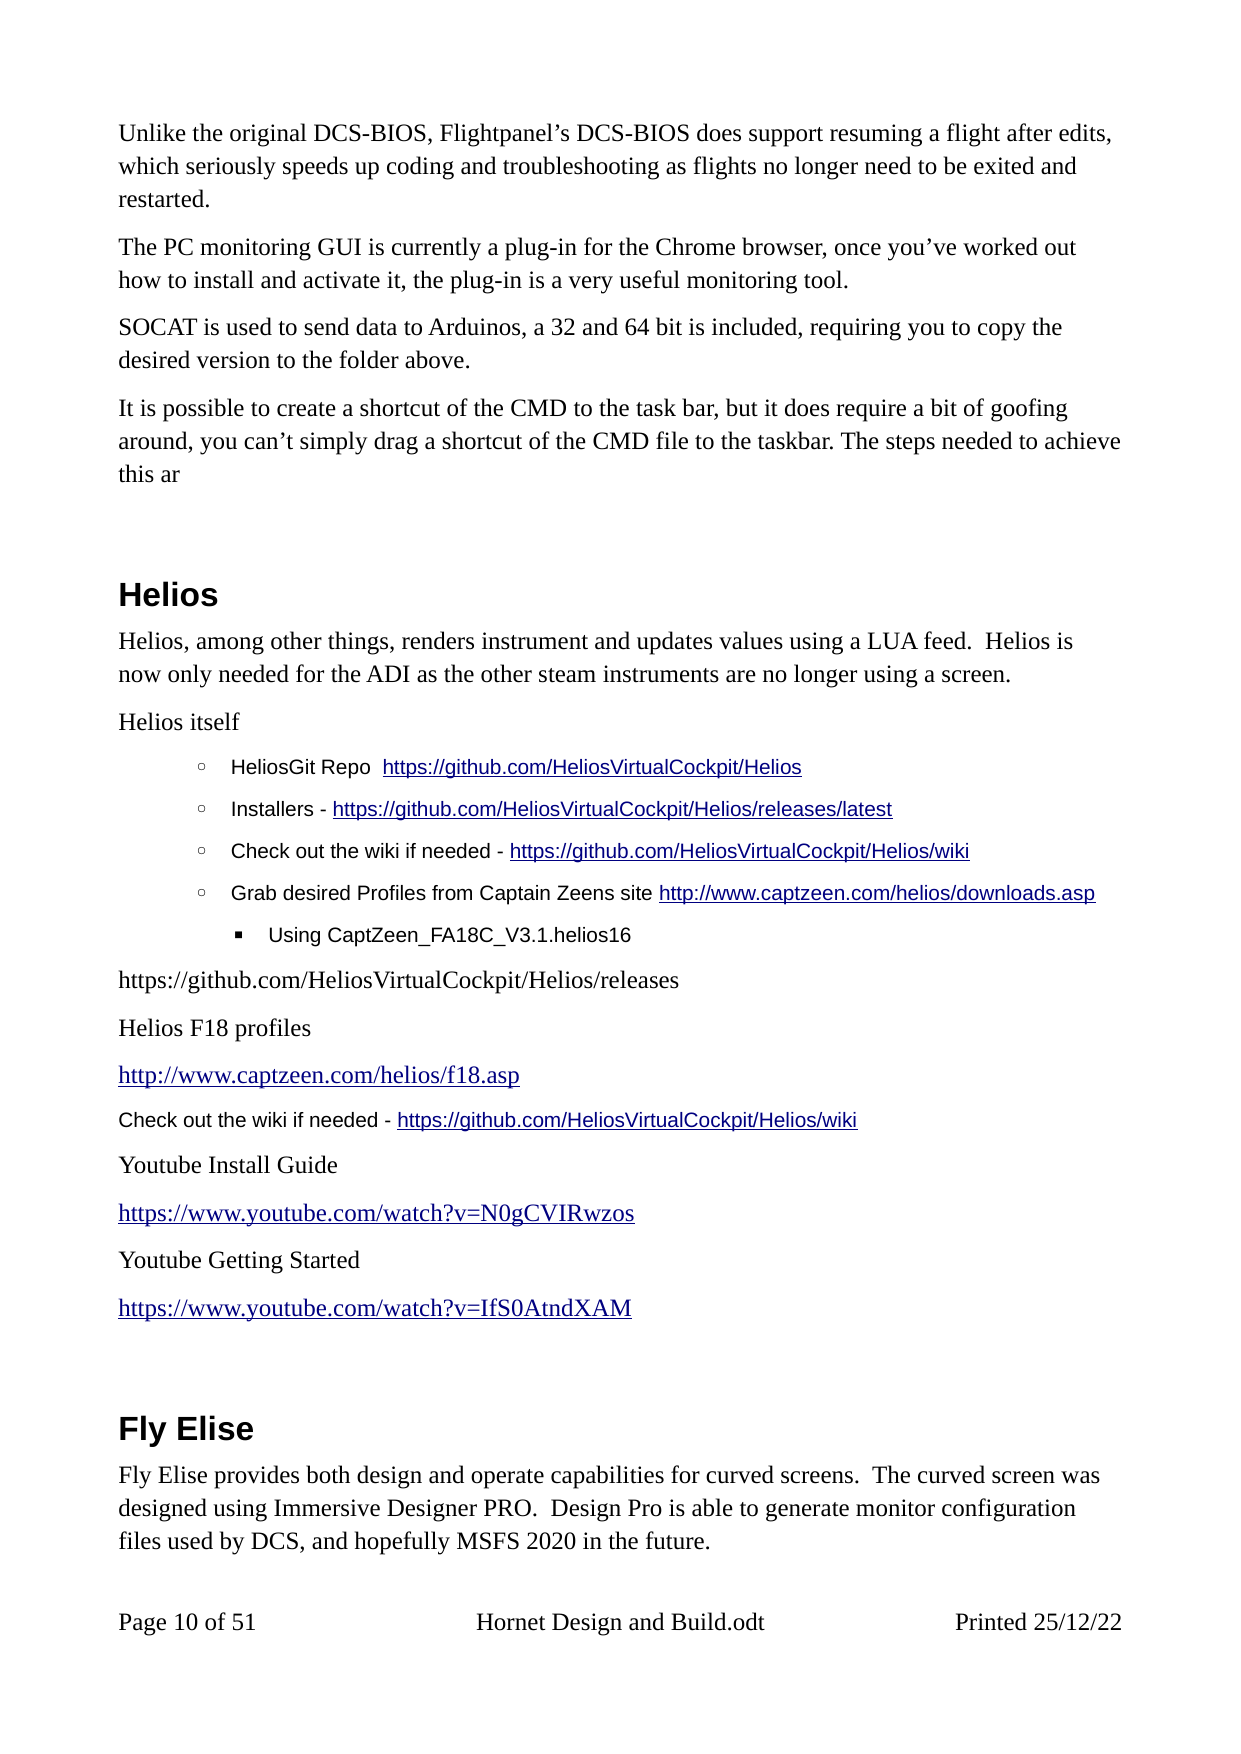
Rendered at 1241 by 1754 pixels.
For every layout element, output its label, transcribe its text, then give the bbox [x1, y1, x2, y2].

text Unlike the original DCS-BIOS, Flightpanel’s DCS-BIOS does support resuming a flight after edits, which seriously speeds up coding and troubleshooting as flights no longer need to be exited and restarted. [118, 118, 1122, 213]
text Helios F18 profiles [118, 1013, 1122, 1042]
subtitle Helios [118, 575, 1122, 614]
text Check out the wiki if needed - https://github.com/HeliosVirtualCockpit/Helios/wiki [118, 1108, 1122, 1132]
text It is possible to create a shortcut of the CMD to the task bar, but it does require a bit of goofing around, you can’t simply drag a shortcut of the CMD file to the taskbar. The steps needed to achieve this ar [118, 393, 1122, 488]
text http://www.captzeen.com/helios/f18.asp [118, 1061, 1122, 1089]
text Helios, among other things, renders instrument and updates values using a LUA feed. Helios is now only needed for the ADI as the other steam instruments are no longer using a screen. [118, 626, 1122, 688]
text https://www.youtube.com/watch?v=IfS0AtndXAM [118, 1293, 1122, 1322]
subtitle Fly Elise [118, 1409, 1122, 1448]
text The PC monitoring GUI is currently a plug-in for the Chrome browser, once you’ve worked out how to install and activate it, the plug-in is a very useful monitoring tool. [118, 232, 1122, 293]
text Youtube Install Guide [118, 1150, 1122, 1179]
list Installers - https://github.com/HeliosVirtualCockpit/Helios/releases/latest [193, 797, 1122, 821]
list Check out the wiki if needed - https://github.com/HeliosVirtualCockpit/Helios/wiki [193, 839, 1122, 863]
list Using CaptZeen_FA18C_V3.1.helios16 [231, 923, 1122, 947]
text Fly Elise provides both design and operate capabilities for curved screens. The curved screen was designed using Immersive Designer PRO. Design Pro is able to generate monitor configuration files used by DCS, and hopefully MSFS 2020 in the future. [118, 1460, 1122, 1555]
text https://www.youtube.com/watch?v=N0gCVIRwzos [118, 1198, 1122, 1227]
text Youtube Getting Started [118, 1246, 1122, 1274]
text SOCAT is used to send data to Arduinos, a 32 and 64 bit is included, requiring you to copy the desired version to the folder above. [118, 312, 1122, 374]
text https://github.com/HeliosVirtualCockpit/Helios/releases [118, 965, 1122, 994]
text Helios itself [118, 707, 1122, 736]
list HeliosGit Repo https://github.com/HeliosVirtualCockpit/Helios [193, 754, 1122, 778]
list Grab desired Profiles from Captain Zeens site http://www.captzeen.com/helios/downloads.asp [193, 881, 1122, 905]
